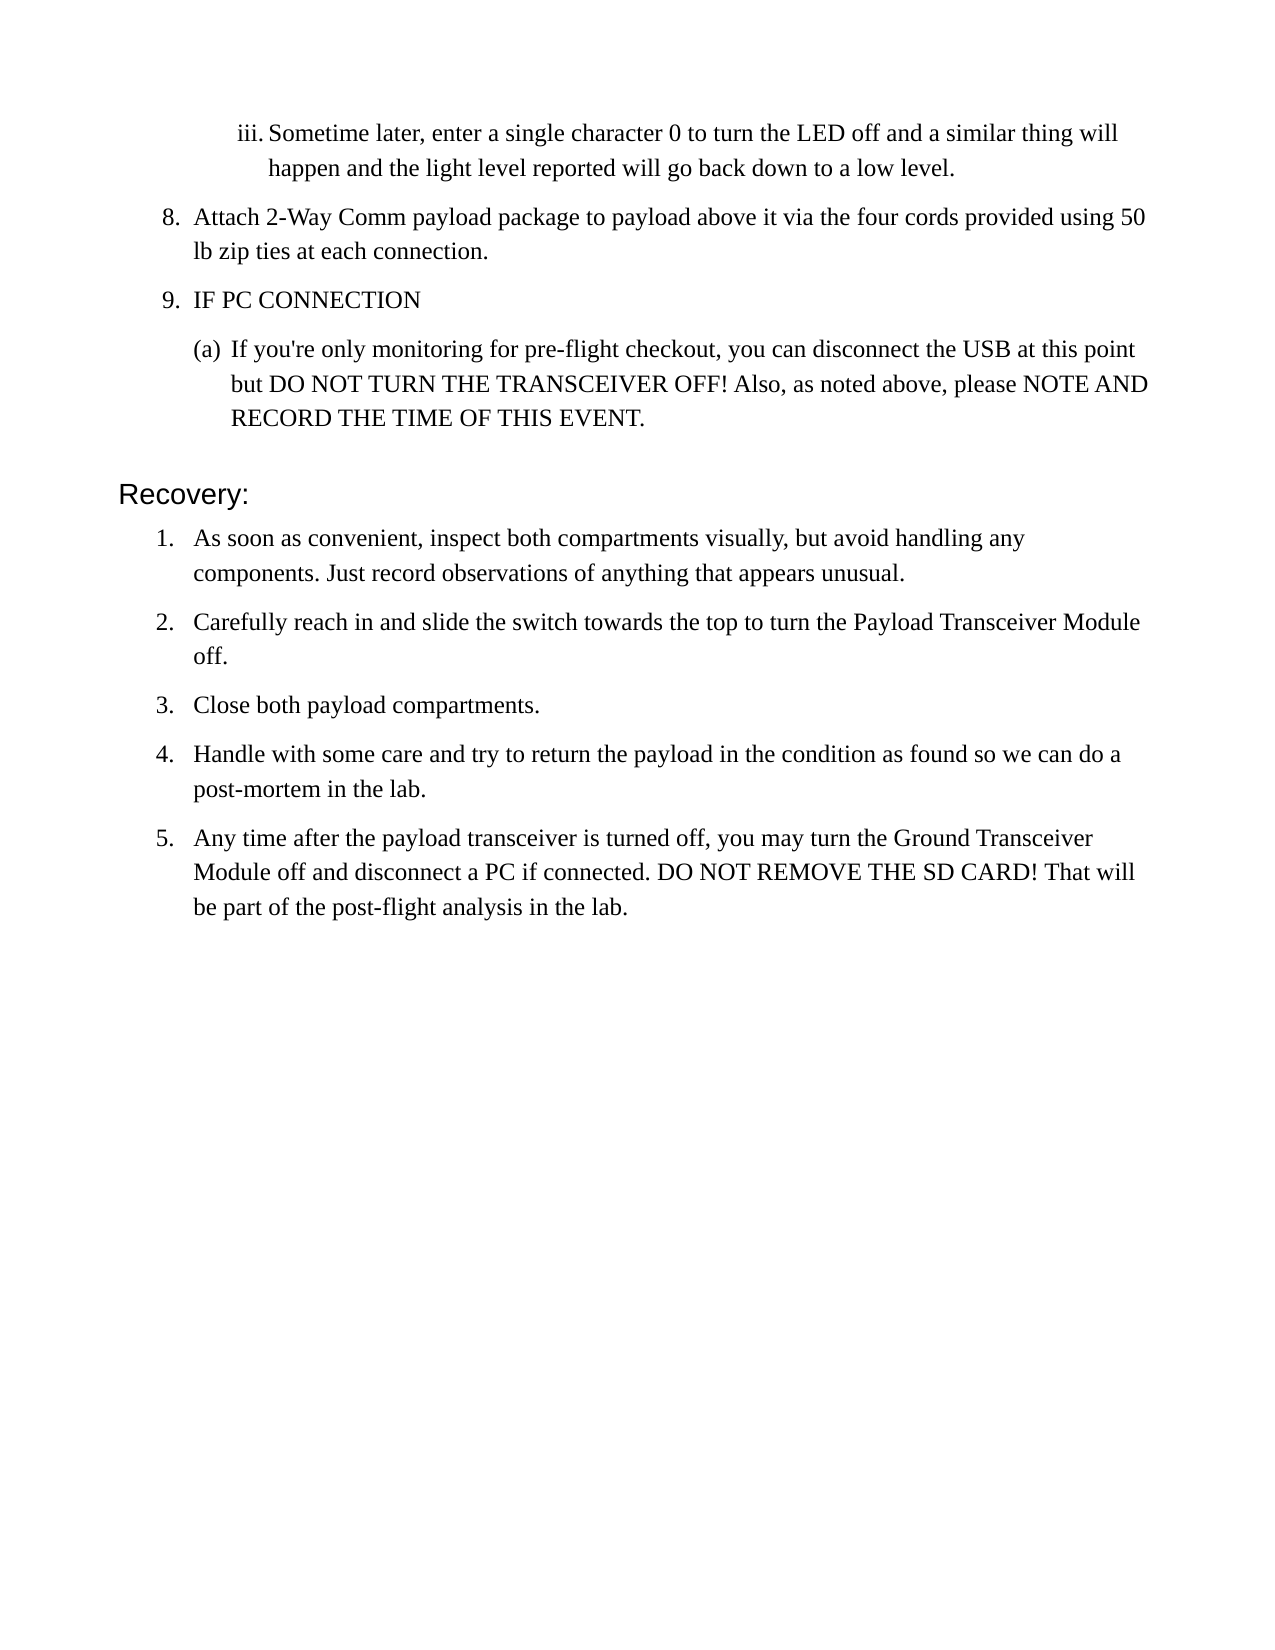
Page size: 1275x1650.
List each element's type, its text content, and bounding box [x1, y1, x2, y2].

list IF PC CONNECTION [156, 285, 1157, 314]
list Attach 2-Way Comm payload package to payload above it via the four cords provided using 50 lb zip ties at each connection. [156, 202, 1157, 265]
list Close both payload compartments. [156, 690, 1157, 719]
subtitle Recovery: [118, 477, 1157, 511]
list Sometime later, enter a single character 0 to turn the LED off and a similar thing will happen and the light level reported will go back down to a low level. [231, 118, 1157, 181]
list Any time after the payload transceiver is turned off, you may turn the Ground Transceiver Module off and disconnect a PC if connected. DO NOT REMOVE THE SD CARD! That will be part of the post-flight analysis in the lab. [156, 823, 1157, 921]
list Handle with some care and try to return the payload in the condition as found so we can do a post-mortem in the lab. [156, 739, 1157, 803]
list As soon as convenient, inspect both compartments visually, but avoid handling any components. Just record observations of anything that appears unusual. [156, 523, 1157, 587]
list If you're only monitoring for pre-flight checkout, you can disconnect the USB at this point but DO NOT TURN THE TRANSCEIVER OFF! Also, as noted above, please NOTE AND RECORD THE TIME OF THIS EVENT. [193, 334, 1157, 432]
list Carefully reach in and slide the switch towards the top to turn the Payload Transceiver Module off. [156, 607, 1157, 670]
